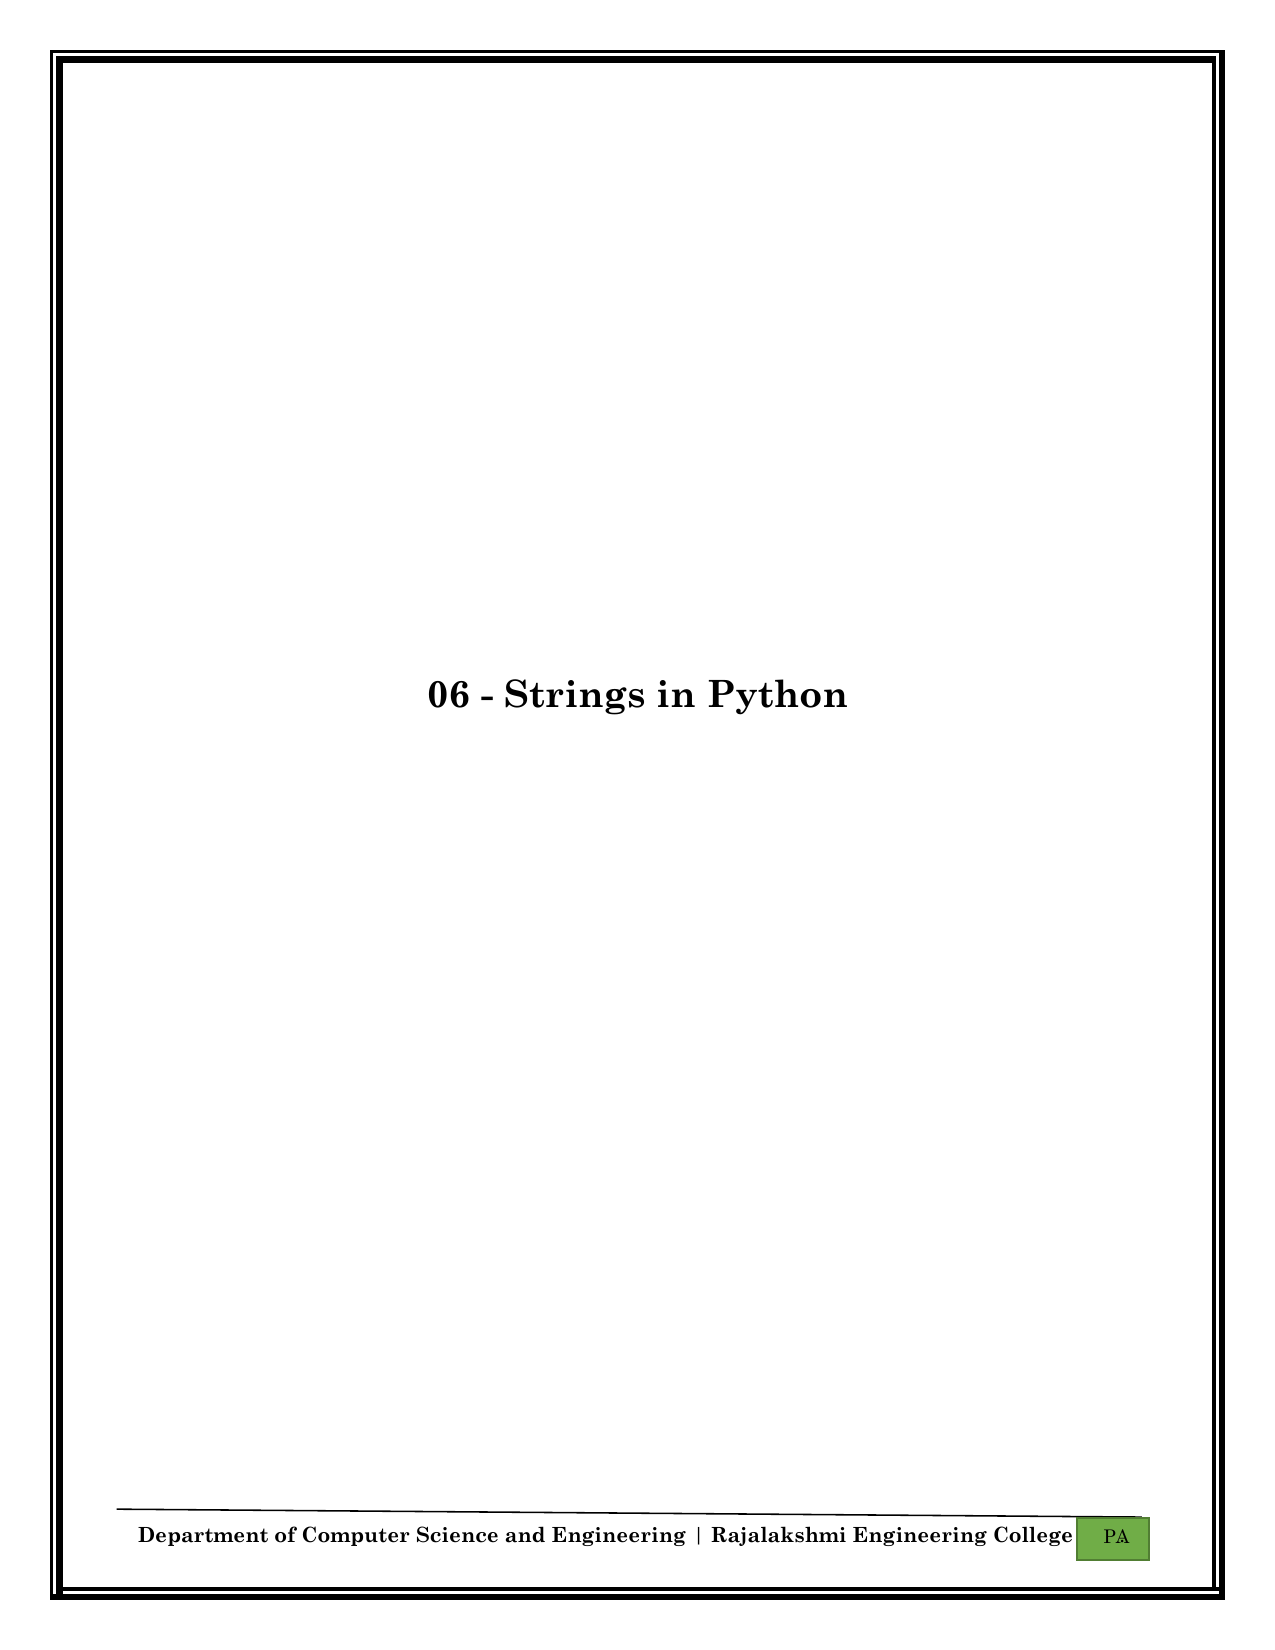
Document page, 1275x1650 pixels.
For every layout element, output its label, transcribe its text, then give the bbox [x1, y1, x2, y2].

subtitle 06 - Strings in Python [150, 670, 1125, 715]
